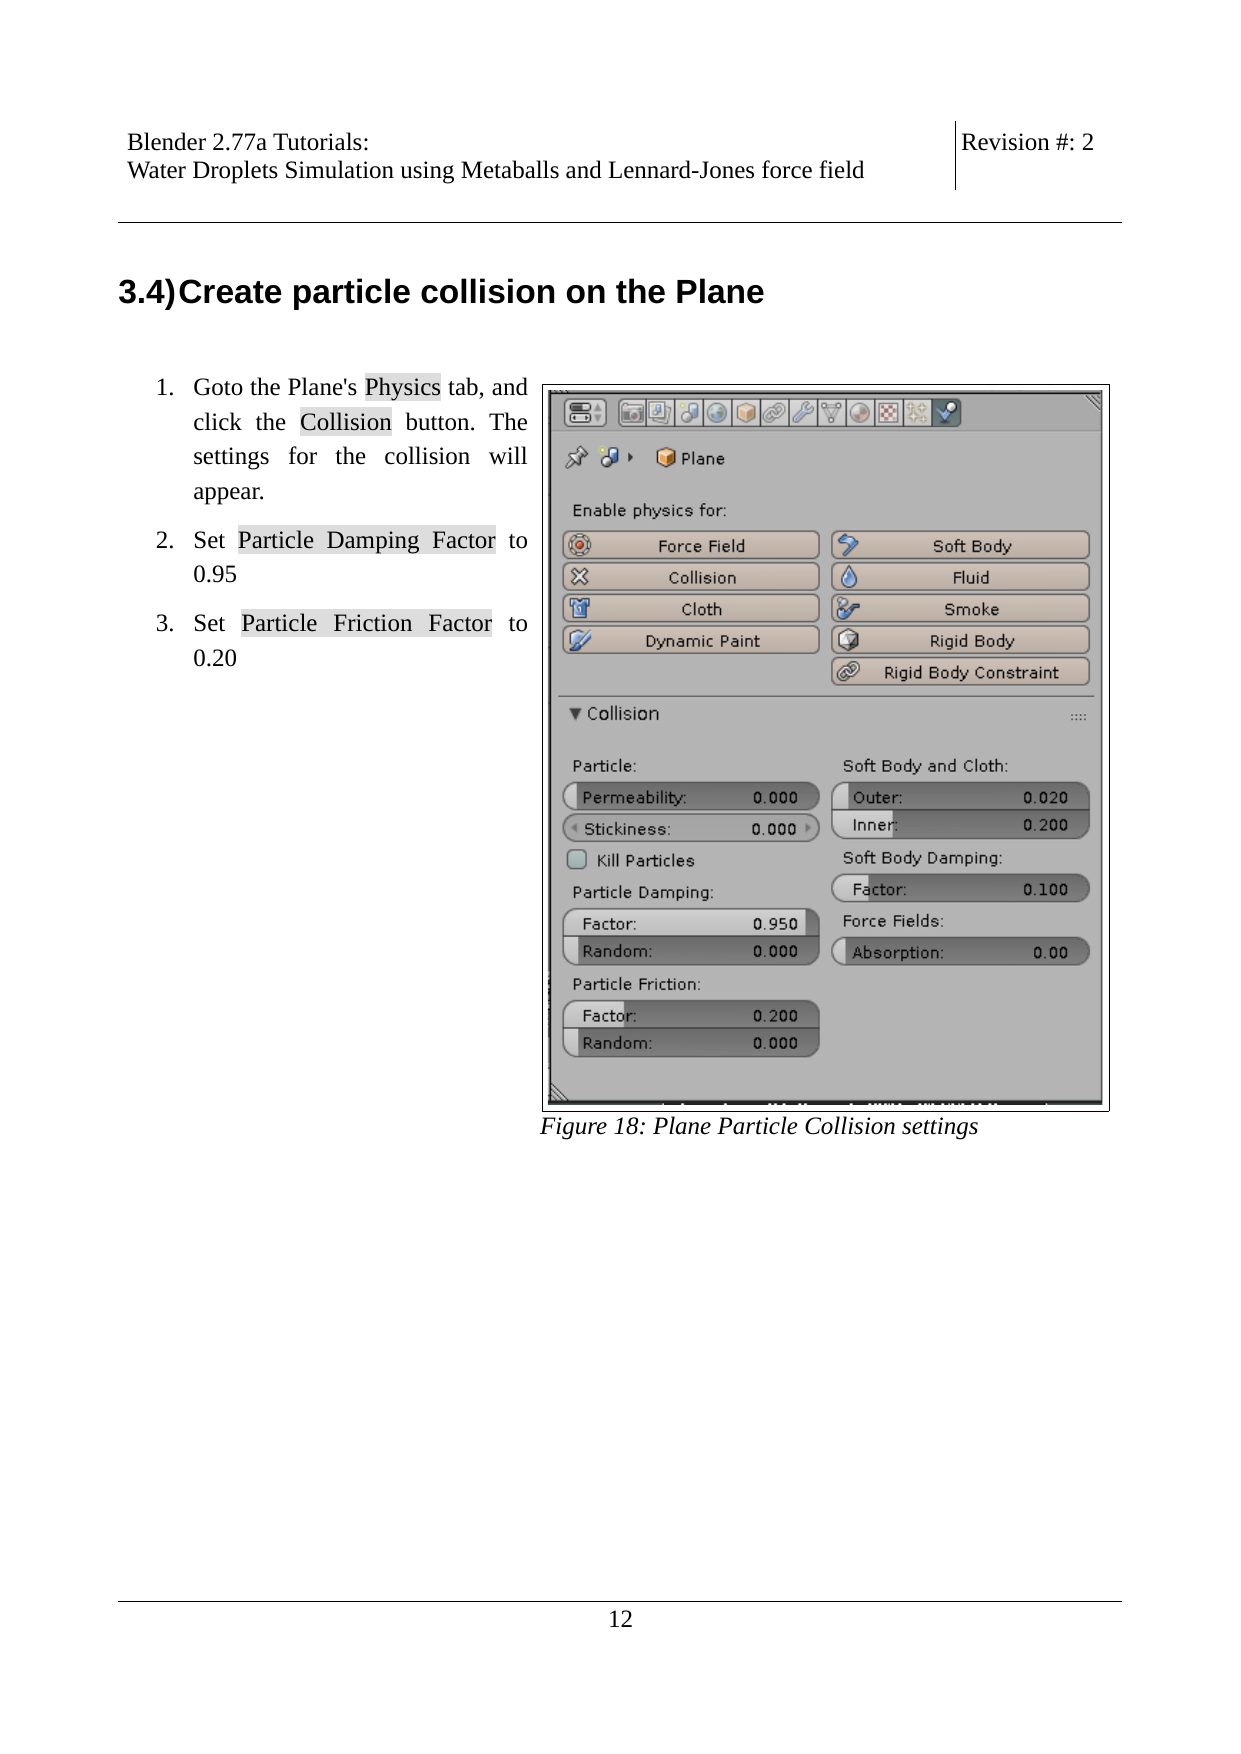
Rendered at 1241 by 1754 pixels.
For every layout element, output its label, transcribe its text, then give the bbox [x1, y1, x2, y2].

list Goto the Plane's Physics tab, and click the Collision button. The settings for the collision will appear. [156, 372, 1122, 505]
list Figure 18: Plane Particle Collision settings [540, 385, 1111, 1140]
subtitle Create particle collision on the Plane [118, 272, 1122, 311]
list Set Particle Friction Factor to 0.20 [156, 608, 540, 672]
list Set Particle Damping Factor to 0.95 [156, 525, 540, 588]
picture [547, 390, 1103, 1105]
